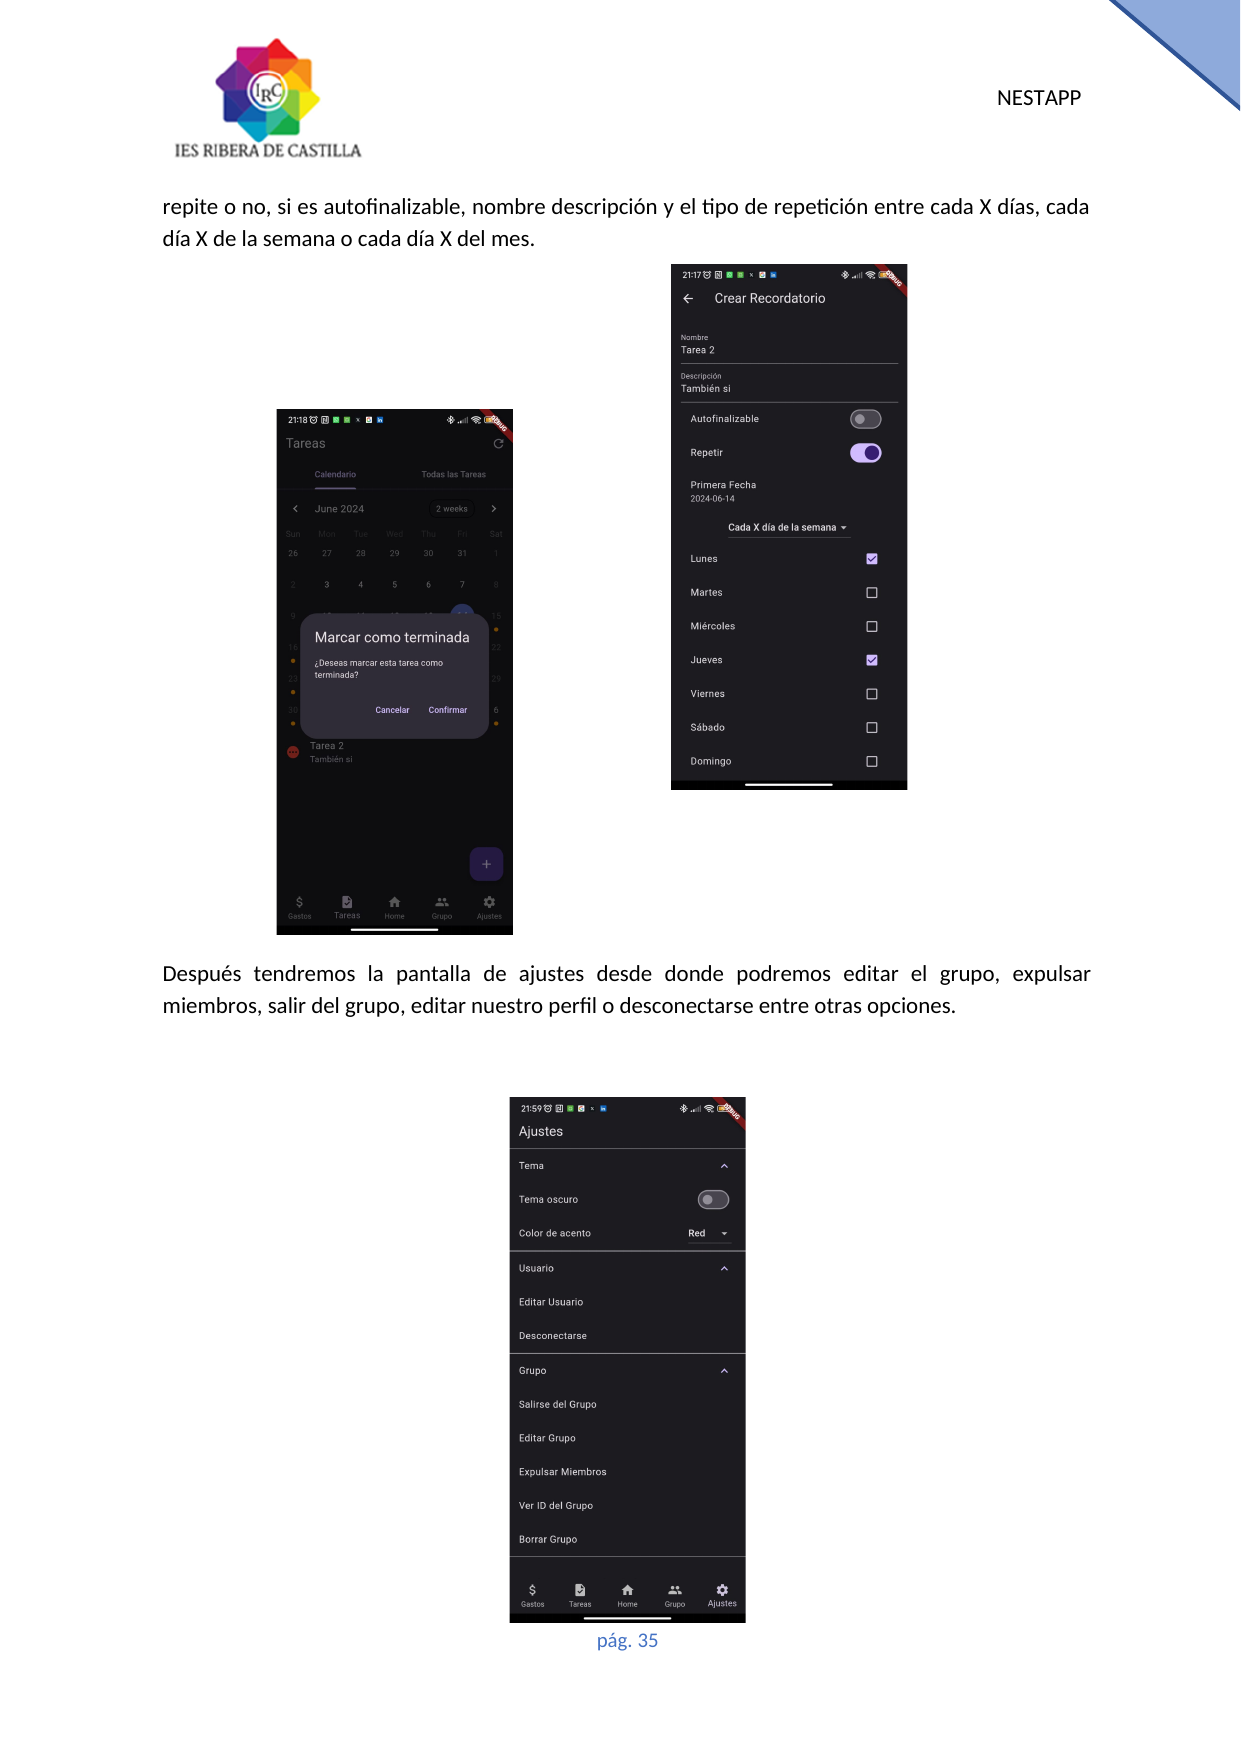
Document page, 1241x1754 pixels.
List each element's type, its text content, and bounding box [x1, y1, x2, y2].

picture [276, 409, 513, 935]
subtitle repite o no, si es autofinalizable, nombre descripción y el tipo de repetición entre cada X días, cada día X de la semana o cada día X del mes. [162, 192, 1093, 252]
picture [509, 1097, 746, 1623]
subtitle Después tendremos la pantalla de ajustes desde donde podremos editar el grupo, expulsar miembros, salir del grupo, editar nuestro perfil o desconectarse entre otras opciones. [162, 277, 1093, 1019]
picture [173, 29, 366, 164]
picture [671, 264, 908, 790]
